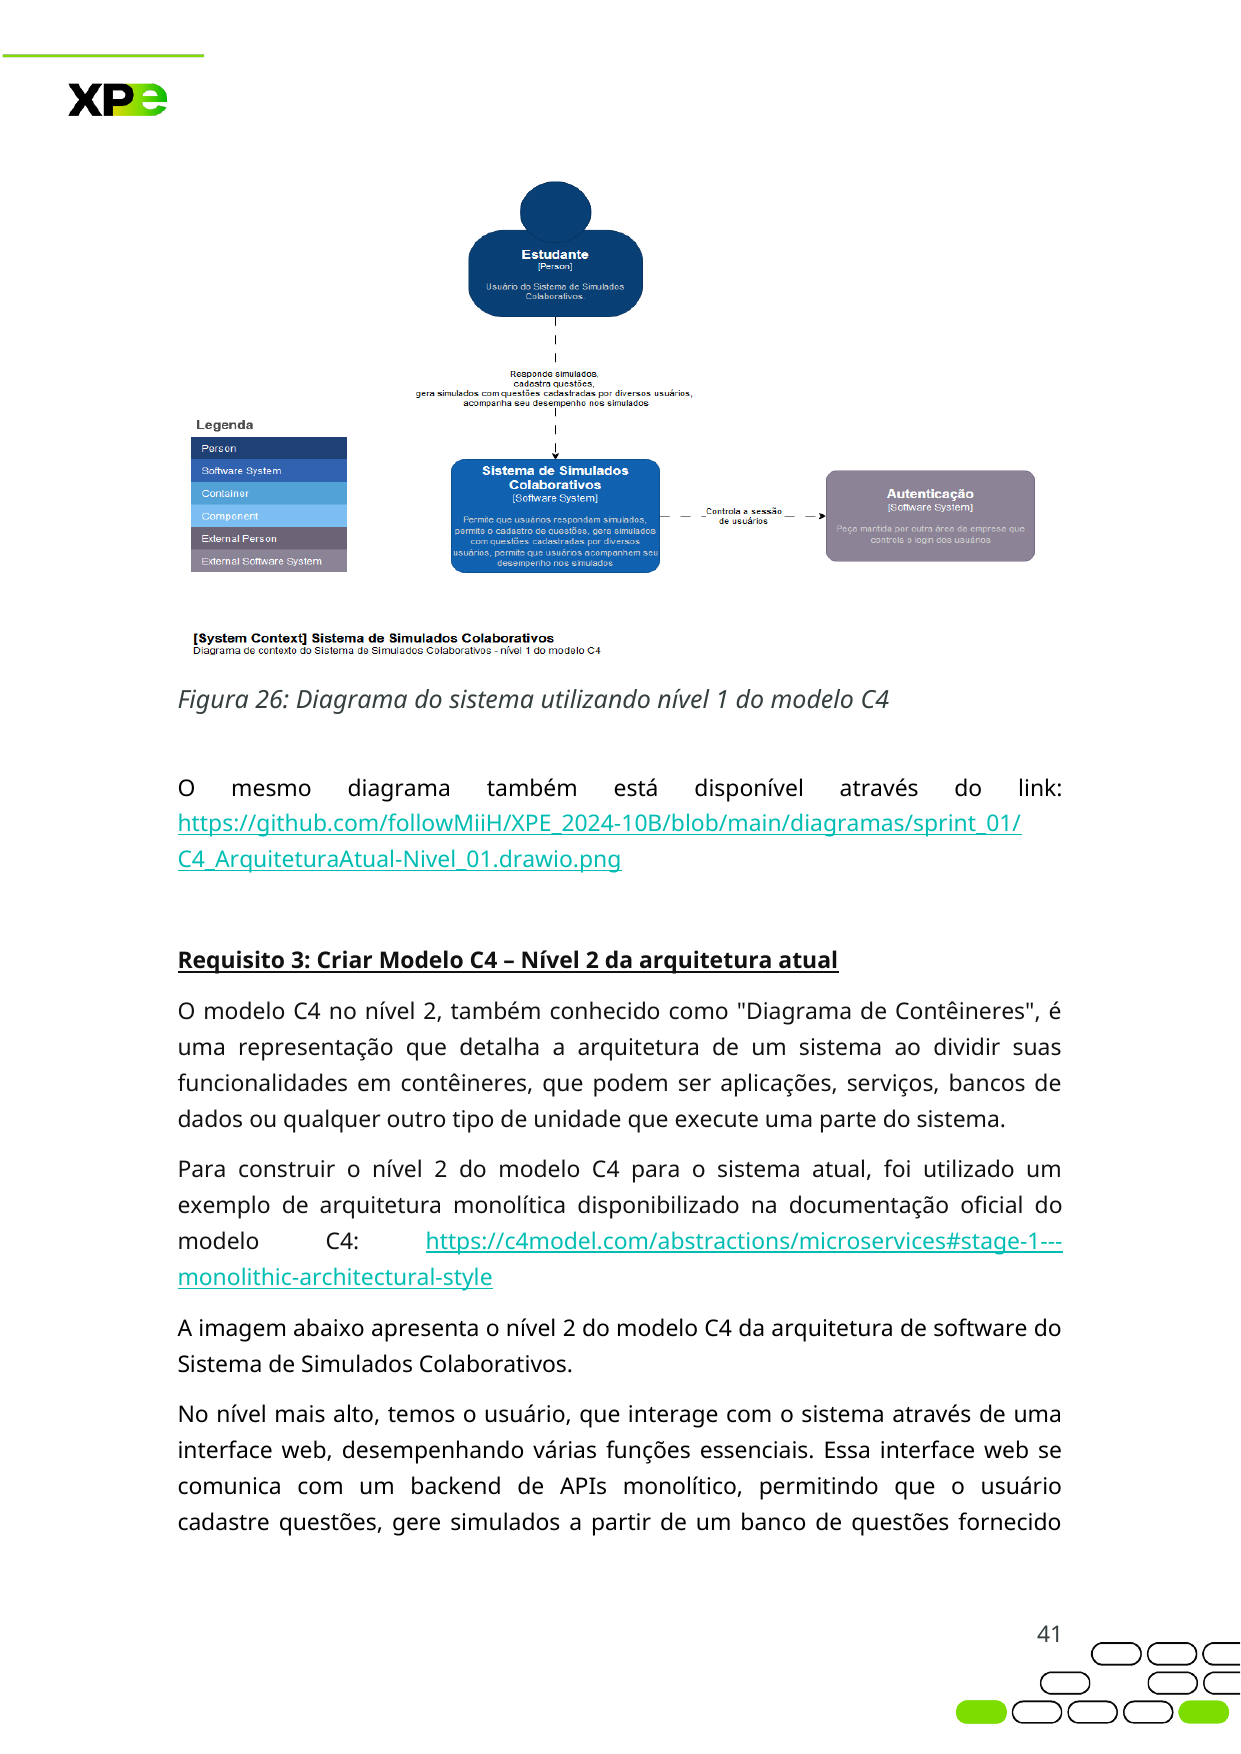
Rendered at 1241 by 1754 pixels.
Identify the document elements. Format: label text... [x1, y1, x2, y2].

text O mesmo diagrama também está disponível através do link: https://github.com/followMiiH/XPE_2024-10B/blob/main/diagramas/sprint_01/C4_ArquiteturaAtual-Nivel_01.drawio.png [177, 771, 1063, 874]
text A imagem abaixo apresenta o nível 2 do modelo C4 da arquitetura de software do Sistema de Simulados Colaborativos. [177, 1312, 1063, 1379]
picture [955, 1642, 1241, 1724]
text O modelo C4 no nível 2, também conhecido como "Diagrama de Contêineres", é uma representação que detalha a arquitetura de um sistema ao dividir suas funcionalidades em contêineres, que podem ser aplicações, serviços, bancos de dados ou qualquer outro tipo de unidade que execute uma parte do sistema. [177, 995, 1063, 1134]
picture [2, 51, 205, 148]
picture [177, 160, 1063, 670]
text No nível mais alto, temos o usuário, que interage com o sistema através de uma interface web, desempenhando várias funções essenciais. Essa interface web se comunica com um backend de APIs monolítico, permitindo que o usuário cadastre questões, gere simulados a partir de um banco de questões fornecido [177, 1398, 1063, 1537]
text Para construir o nível 2 do modelo C4 para o sistema atual, foi utilizado um exemplo de arquitetura monolítica disponibilizado na documentação oficial do modelo C4: https://c4model.com/abstractions/microservices#stage-1---monolithic-architectural-style [177, 1153, 1063, 1292]
text Figura 26: Diagrama do sistema utilizando nível 1 do modelo C4 [177, 670, 1063, 716]
text Requisito 3: Criar Modelo C4 – Nível 2 da arquitetura atual [177, 944, 1063, 976]
